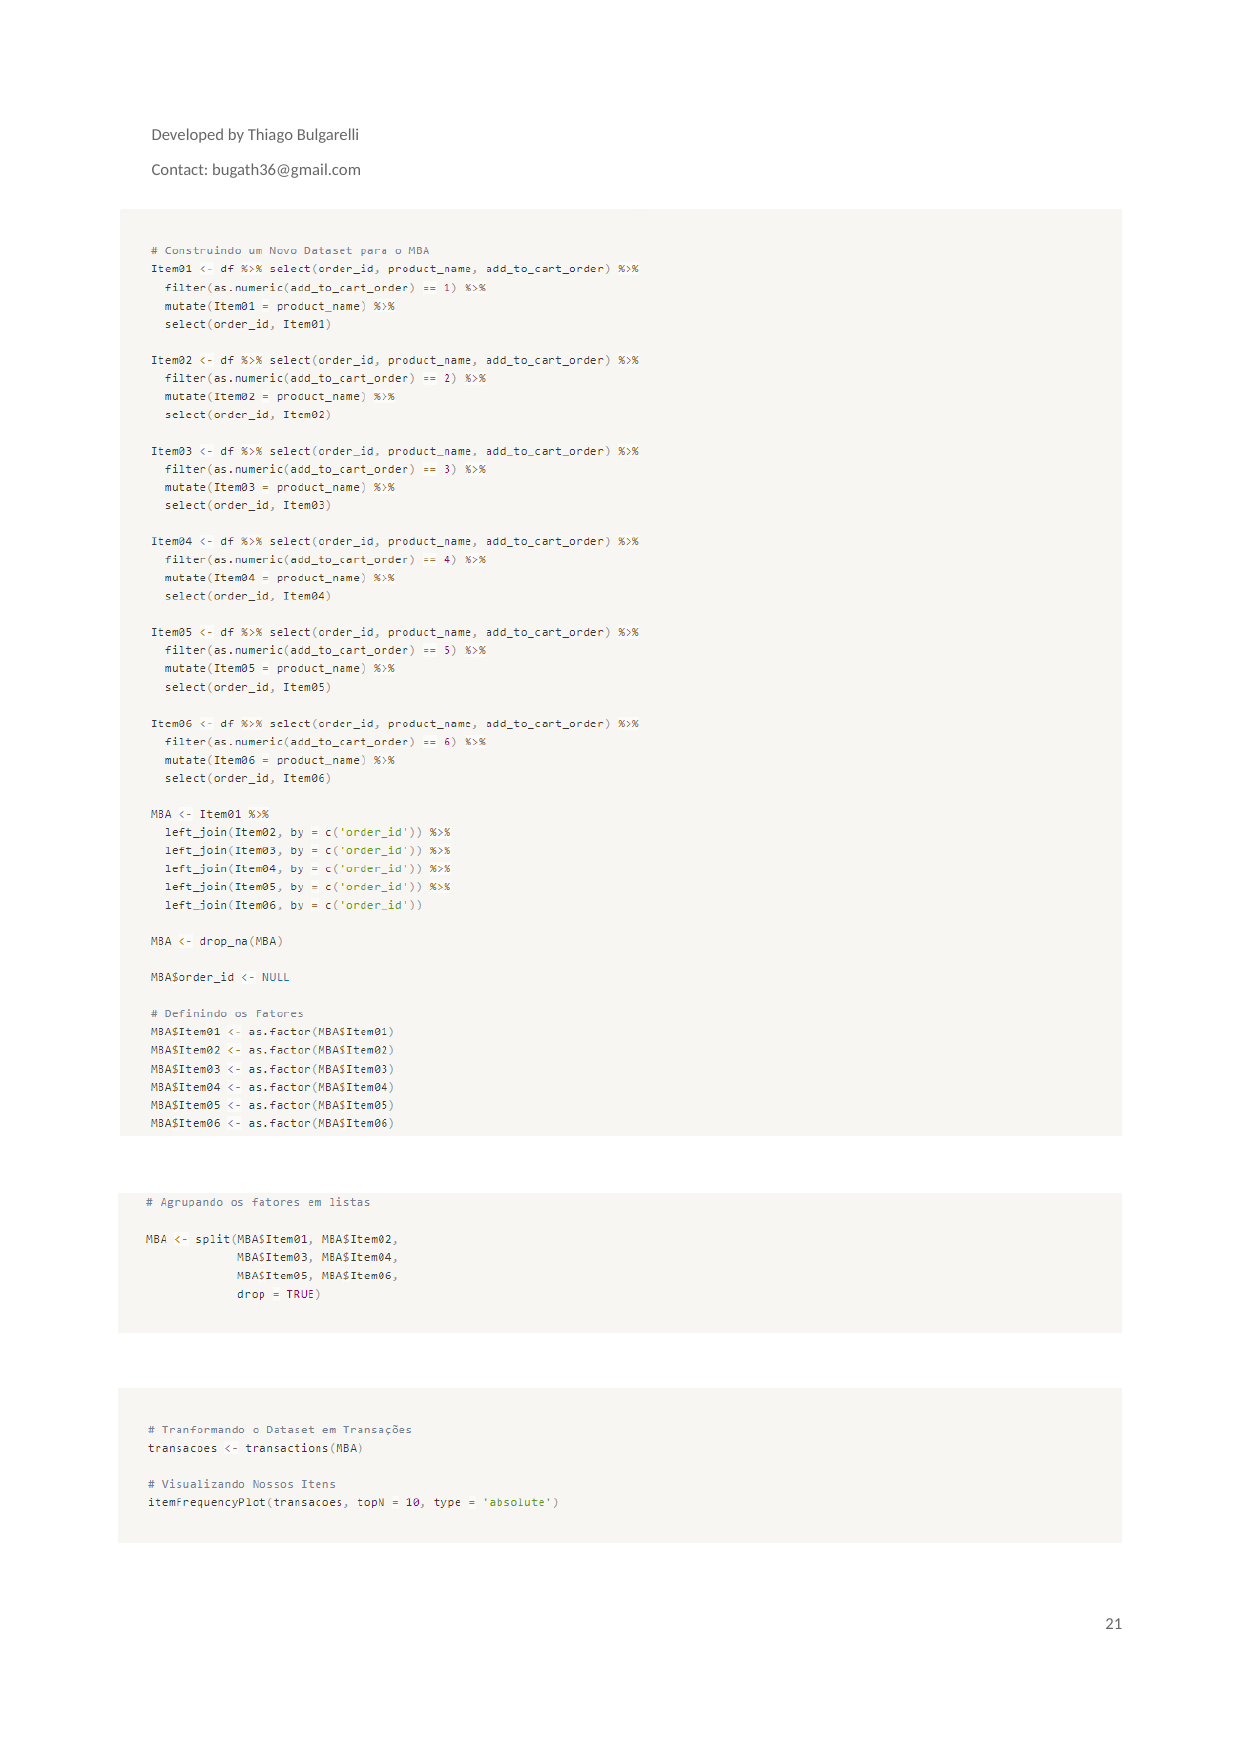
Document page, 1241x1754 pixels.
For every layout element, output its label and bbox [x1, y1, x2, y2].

picture [118, 1387, 1123, 1544]
picture [118, 209, 1123, 1136]
picture [118, 1193, 1123, 1333]
